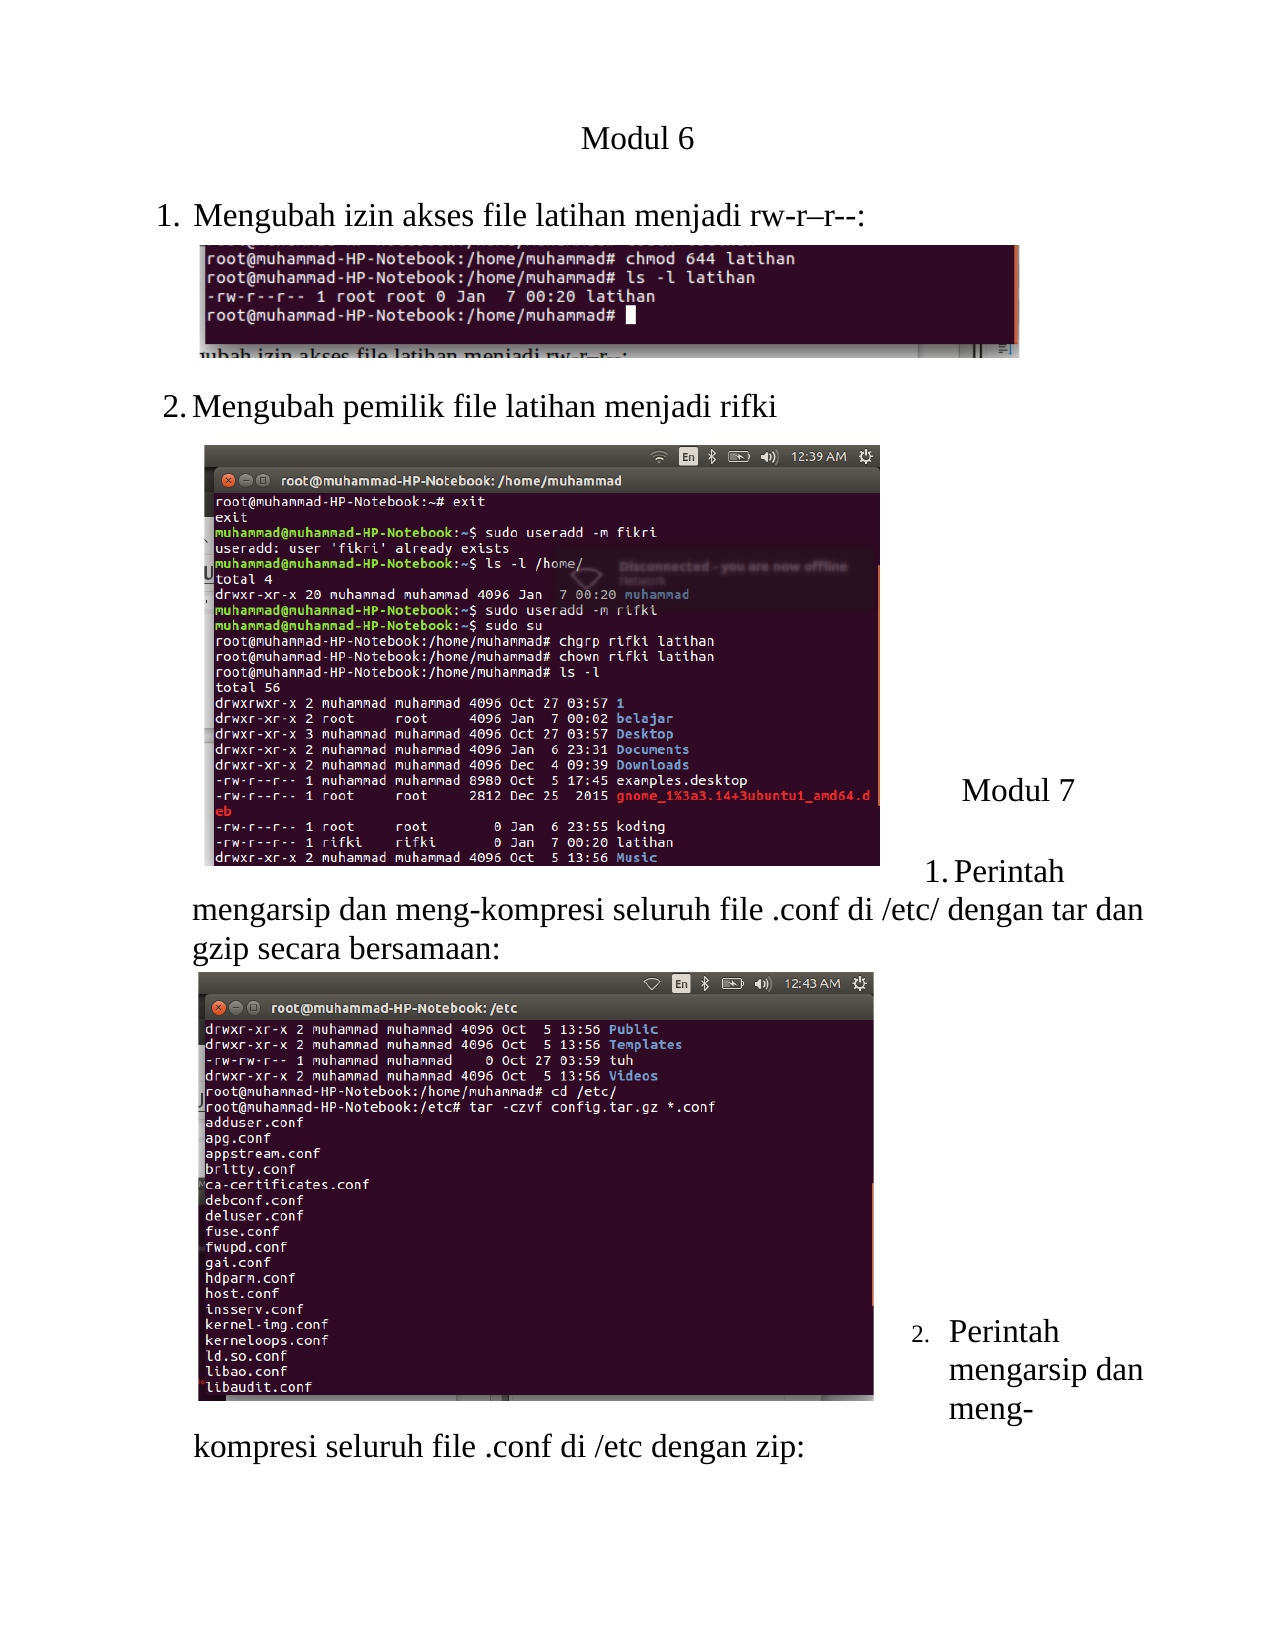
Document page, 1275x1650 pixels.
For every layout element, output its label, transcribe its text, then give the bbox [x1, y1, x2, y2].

subtitle Modul 6 [118, 118, 1157, 156]
list Perintah mengarsip dan meng-kompresi seluruh file .conf di /etc/ dengan tar dan gzip secara bersamaan: [162, 851, 1157, 966]
picture [199, 267, 1020, 358]
list Mengubah pemilik file latihan menjadi rifki [162, 386, 1157, 425]
list Perintah mengarsip dan meng-kompresi seluruh file .conf di /etc dengan zip: [156, 1311, 1157, 1464]
subtitle Modul 7 [880, 770, 1157, 808]
list Mengubah izin akses file latihan menjadi rw-r–r--: [156, 195, 1157, 233]
subtitle [118, 770, 879, 808]
